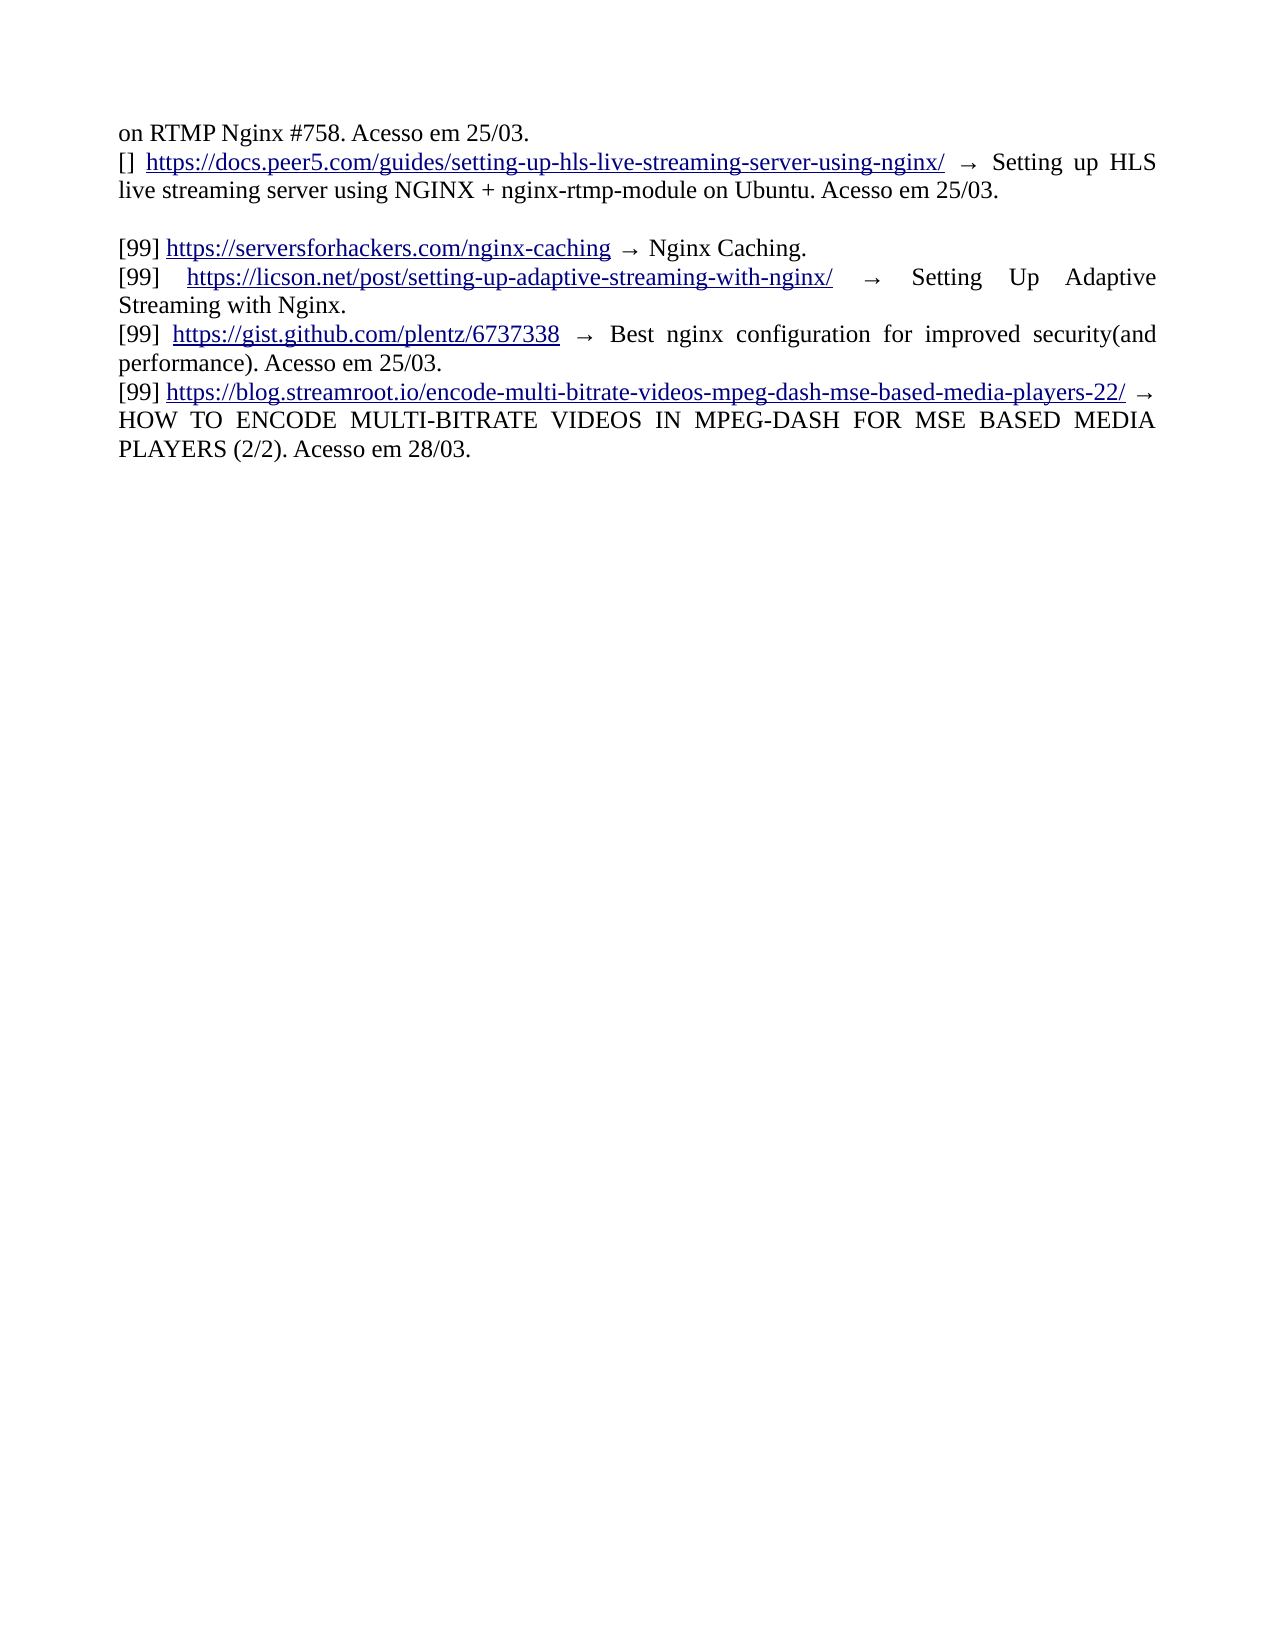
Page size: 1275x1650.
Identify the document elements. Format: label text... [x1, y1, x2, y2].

text [99] https://gist.github.com/plentz/6737338 → Best nginx configuration for improved security(and performance). Acesso em 25/03. [118, 319, 1157, 377]
text on RTMP Nginx #758. Acesso em 25/03. [118, 118, 1157, 147]
text [] https://docs.peer5.com/guides/setting-up-hls-live-streaming-server-using-nginx/ → Setting up HLS live streaming server using NGINX + nginx-rtmp-module on Ubuntu. Acesso em 25/03. [118, 147, 1157, 204]
text [99] https://blog.streamroot.io/encode-multi-bitrate-videos-mpeg-dash-mse-based-media-players-22/ → HOW TO ENCODE MULTI-BITRATE VIDEOS IN MPEG-DASH FOR MSE BASED MEDIA PLAYERS (2/2). Acesso em 28/03. [118, 377, 1157, 463]
text [99] https://licson.net/post/setting-up-adaptive-streaming-with-nginx/ → Setting Up Adaptive Streaming with Nginx. [118, 262, 1157, 319]
text [99] https://serversforhackers.com/nginx-caching → Nginx Caching. [118, 233, 1157, 262]
